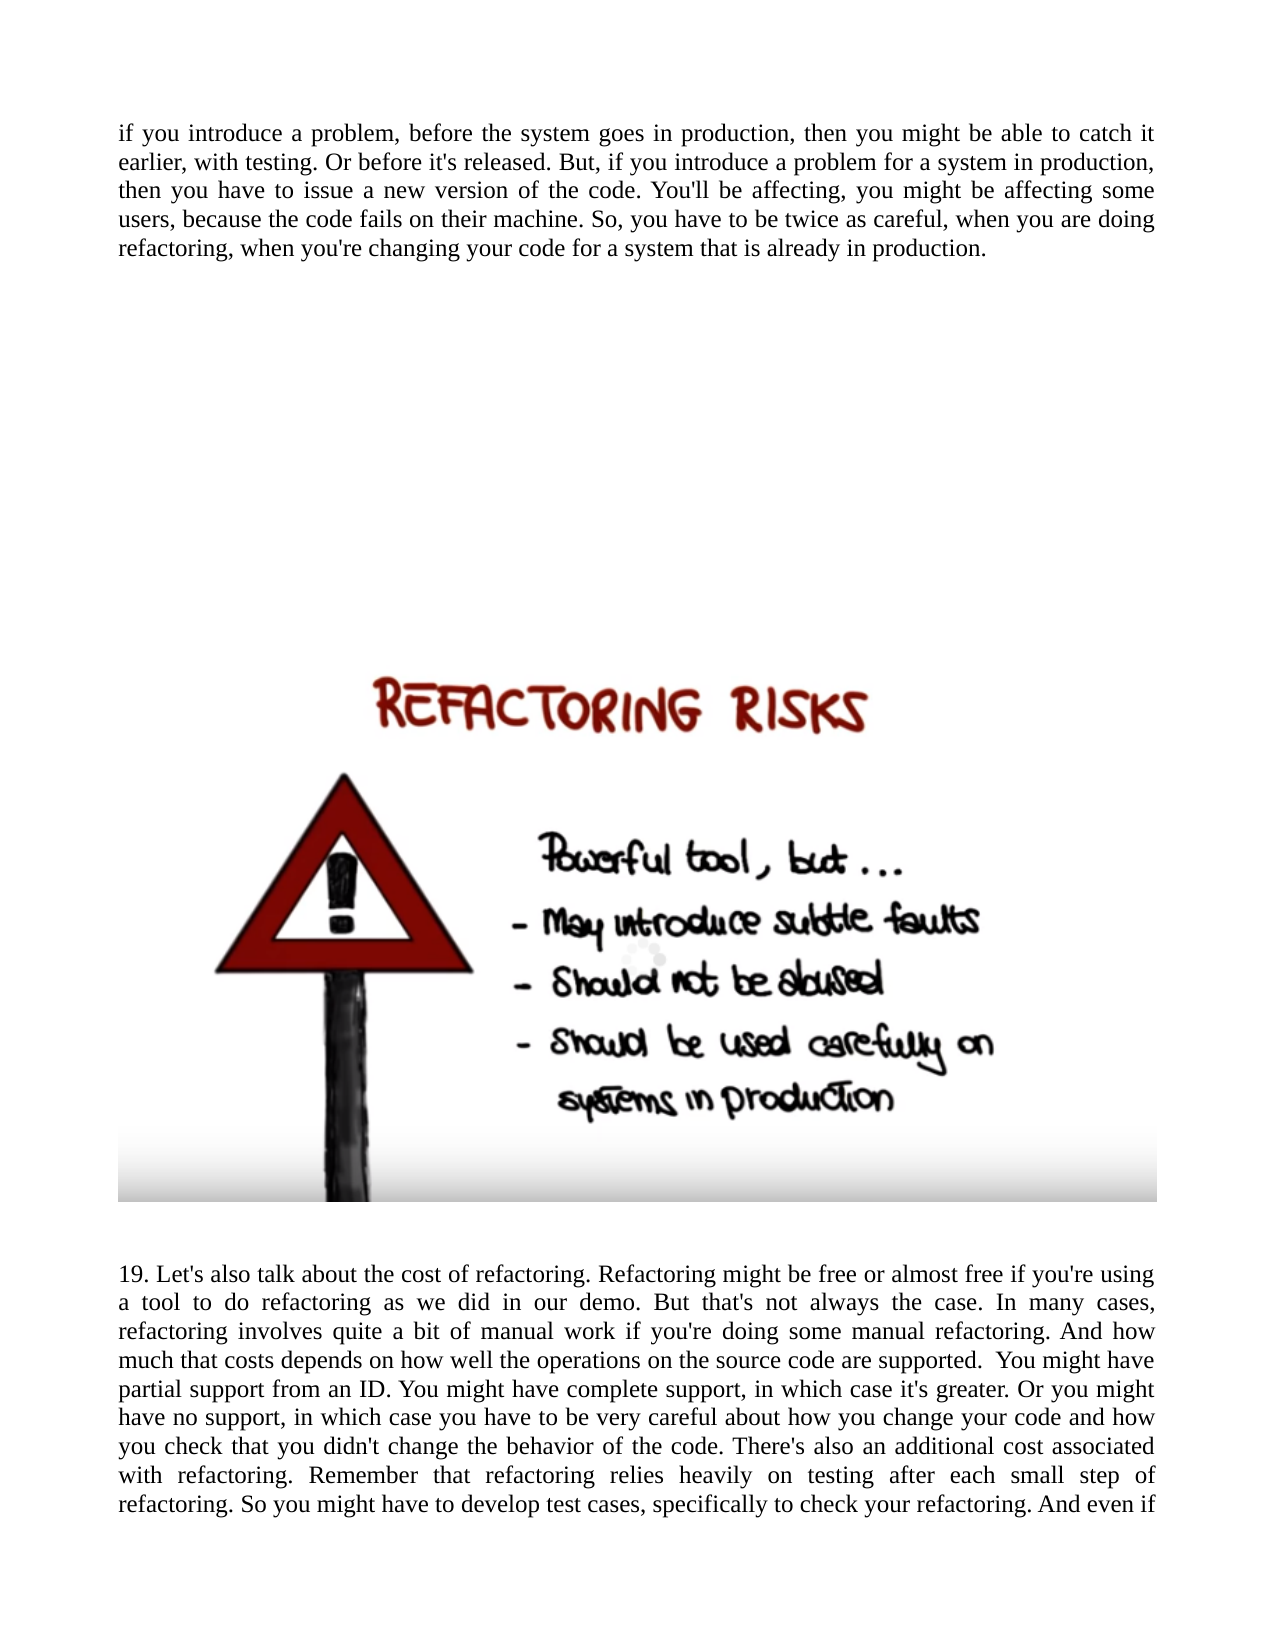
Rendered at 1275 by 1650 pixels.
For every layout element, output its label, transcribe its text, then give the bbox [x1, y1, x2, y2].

text 19. Let's also talk about the cost of refactoring. Refactoring might be free or almost free if you're using a tool to do refactoring as we did in our demo. But that's not always the case. In many cases, refactoring involves quite a bit of manual work if you're doing some manual refactoring. And how much that costs depends on how well the operations on the source code are supported. You might have partial support from an ID. You might have complete support, in which case it's greater. Or you might have no support, in which case you have to be very careful about how you change your code and how you check that you didn't change the behavior of the code. There's also an additional cost associated with refactoring. Remember that refactoring relies heavily on testing after each small step of refactoring. So you might have to develop test cases, specifically to check your refactoring. And even if [118, 1259, 1157, 1517]
text if you introduce a problem, before the system goes in production, then you might be able to catch it earlier, with testing. Or before it's released. But, if you introduce a problem for a system in production, then you have to issue a new version of the code. You'll be affecting, you might be affecting some users, because the code fails on their machine. So, you have to be twice as careful, when you are doing refactoring, when you're changing your code for a system that is already in production. [118, 118, 1157, 262]
picture [118, 664, 1157, 1202]
